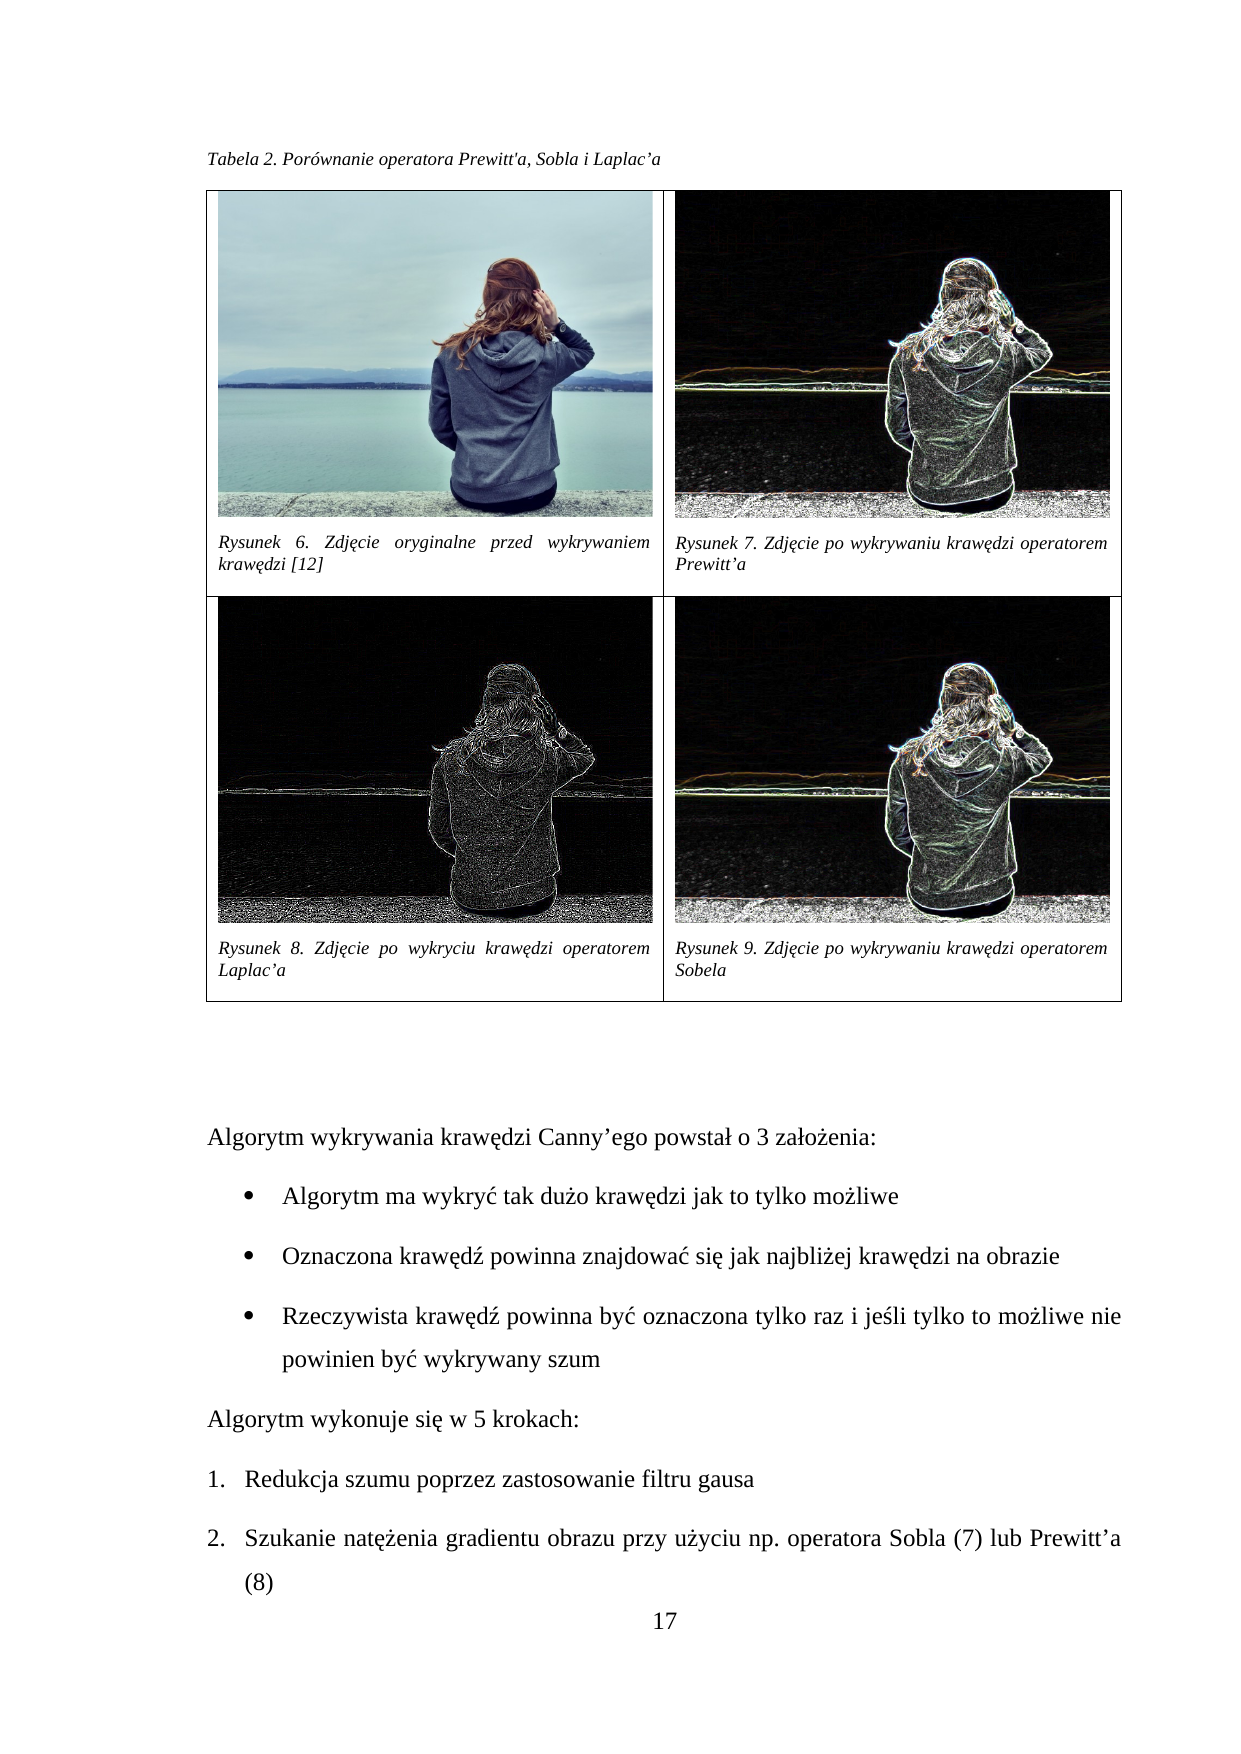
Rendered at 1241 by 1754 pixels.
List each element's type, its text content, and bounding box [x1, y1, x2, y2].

list Redukcja szumu poprzez zastosowanie filtru gausa [207, 1464, 1122, 1492]
list Rzeczywista krawędź powinna być oznaczona tylko raz i jeśli tylko to możliwe nie powinien być wykrywany szum [244, 1301, 1122, 1373]
table_cell Rysunek 8. Zdjęcie po wykryciu krawędzi operatorem Laplac’a [207, 597, 663, 1001]
text Algorytm wykrywania krawędzi Canny’ego powstał o 3 założenia: [207, 1122, 1122, 1150]
list Oznaczona krawędź powinna znajdować się jak najbliżej krawędzi na obrazie [244, 1241, 1122, 1270]
list Szukanie natężenia gradientu obrazu przy użyciu np. operatora Sobla (7) lub Prewitt’a (8) [207, 1523, 1122, 1595]
table_cell Rysunek 9. Zdjęcie po wykrywaniu krawędzi operatorem Sobela [664, 597, 1121, 1001]
text Tabela 2. Porównanie operatora Prewitt'a, Sobla i Laplac’a [207, 148, 1122, 169]
list Algorytm ma wykryć tak dużo krawędzi jak to tylko możliwe [244, 1181, 1122, 1210]
table_header Rysunek 7. Zdjęcie po wykrywaniu krawędzi operatorem Prewitt’a [664, 191, 1121, 596]
text Algorytm wykonuje się w 5 krokach: [207, 1404, 1122, 1433]
table_header Rysunek 6. Zdjęcie oryginalne przed wykrywaniem krawędzi [12] [207, 191, 663, 596]
